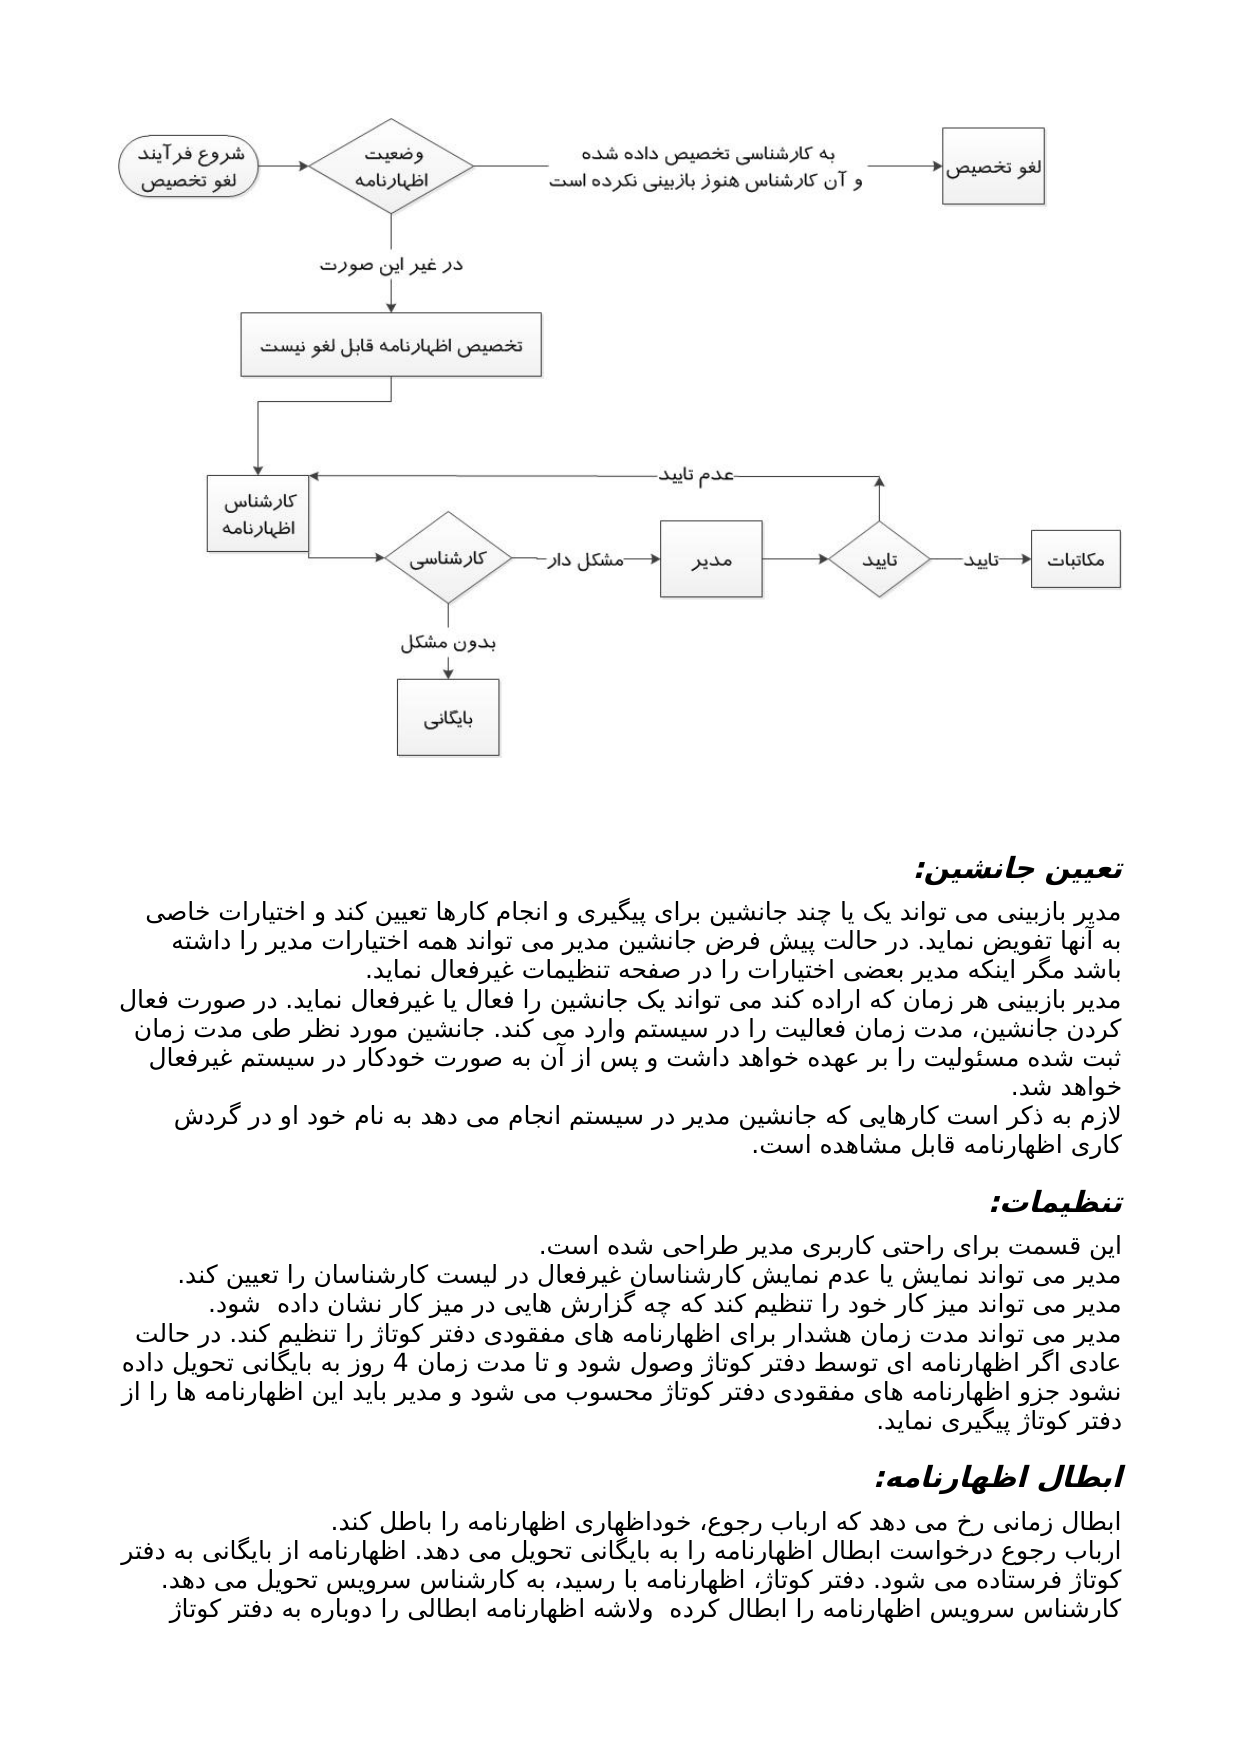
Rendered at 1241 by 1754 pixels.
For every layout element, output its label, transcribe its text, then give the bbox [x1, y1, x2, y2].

text ابطال زمانی رخ می دهد که ارباب رجوع، خوداظهاری اظهارنامه را باطل کند. [118, 1507, 1122, 1536]
text مدیر می تواند مدت زمان هشدار برای اظهارنامه های مفقودی دفتر کوتاژ را تنظیم کند. در حالت عادی اگر اظهارنامه ای توسط دفتر کوتاژ وصول شود و تا مدت زمان 4 روز به بایگانی تحویل داده نشود جزو اظهارنامه های مفقودی دفتر کوتاژ محسوب می شود و مدیر باید این اظهارنامه ها را از دفتر کوتاژ پیگیری نماید. [118, 1319, 1122, 1436]
text مدیر بازبینی هر زمان که اراده کند می تواند یک جانشین را فعال یا غیرفعال نماید. در صورت فعال کردن جانشین، مدت زمان فعالیت را در سیستم وارد می کند. جانشین مورد نظر طی مدت زمان ثبت شده مسئولیت را بر عهده خواهد داشت و پس از آن به صورت خودکار در سیستم غیرفعال خواهد شد. [118, 985, 1122, 1102]
text لازم به ذکر است کارهایی که جانشین مدیر در سیستم انجام می دهد به نام خود او در گردش کاری اظهارنامه قابل مشاهده است. [118, 1102, 1122, 1160]
text مدیر می تواند میز کار خود را تنظیم کند که چه گزارش هایی در میز کار نشان داده شود. [118, 1290, 1122, 1319]
subtitle تعیین جانشین: [118, 851, 1122, 885]
picture [118, 118, 1123, 758]
text مدیر بازبینی می تواند یک یا چند جانشین برای پیگیری و انجام کارها تعیین کند و اختیارات خاصی به آنها تفویض نماید. در حالت پیش فرض جانشین مدیر می تواند همه اختیارات مدیر را داشته باشد مگر اینکه مدیر بعضی اختیارات را در صفحه تنظیمات غیرفعال نماید. [118, 897, 1122, 985]
subtitle تنظیمات: [118, 1185, 1122, 1219]
subtitle ابطال اظهارنامه: [118, 1461, 1122, 1494]
text ارباب رجوع درخواست ابطال اظهارنامه را به بایگانی تحویل می دهد. اظهارنامه از بایگانی به دفتر کوتاژ فرستاده می شود. دفتر کوتاژ، اظهارنامه با رسید، به کارشناس سرویس تحویل می دهد. کارشناس سرویس اظهارنامه را ابطال کرده ولاشه اظهارنامه ابطالی را دوباره به دفتر کوتاژ تحویل می دهد. این اظهارنامه مثل سایر اظهارنامه ها توسط دفتر کوتاژ به بایگانی ارسال می شود. [118, 1536, 1122, 1624]
text مدیر می تواند نمایش یا عدم نمایش کارشناسان غیرفعال در لیست کارشناسان را تعیین کند. [118, 1261, 1122, 1290]
text این قسمت برای راحتی کاربری مدیر طراحی شده است. [118, 1231, 1122, 1261]
